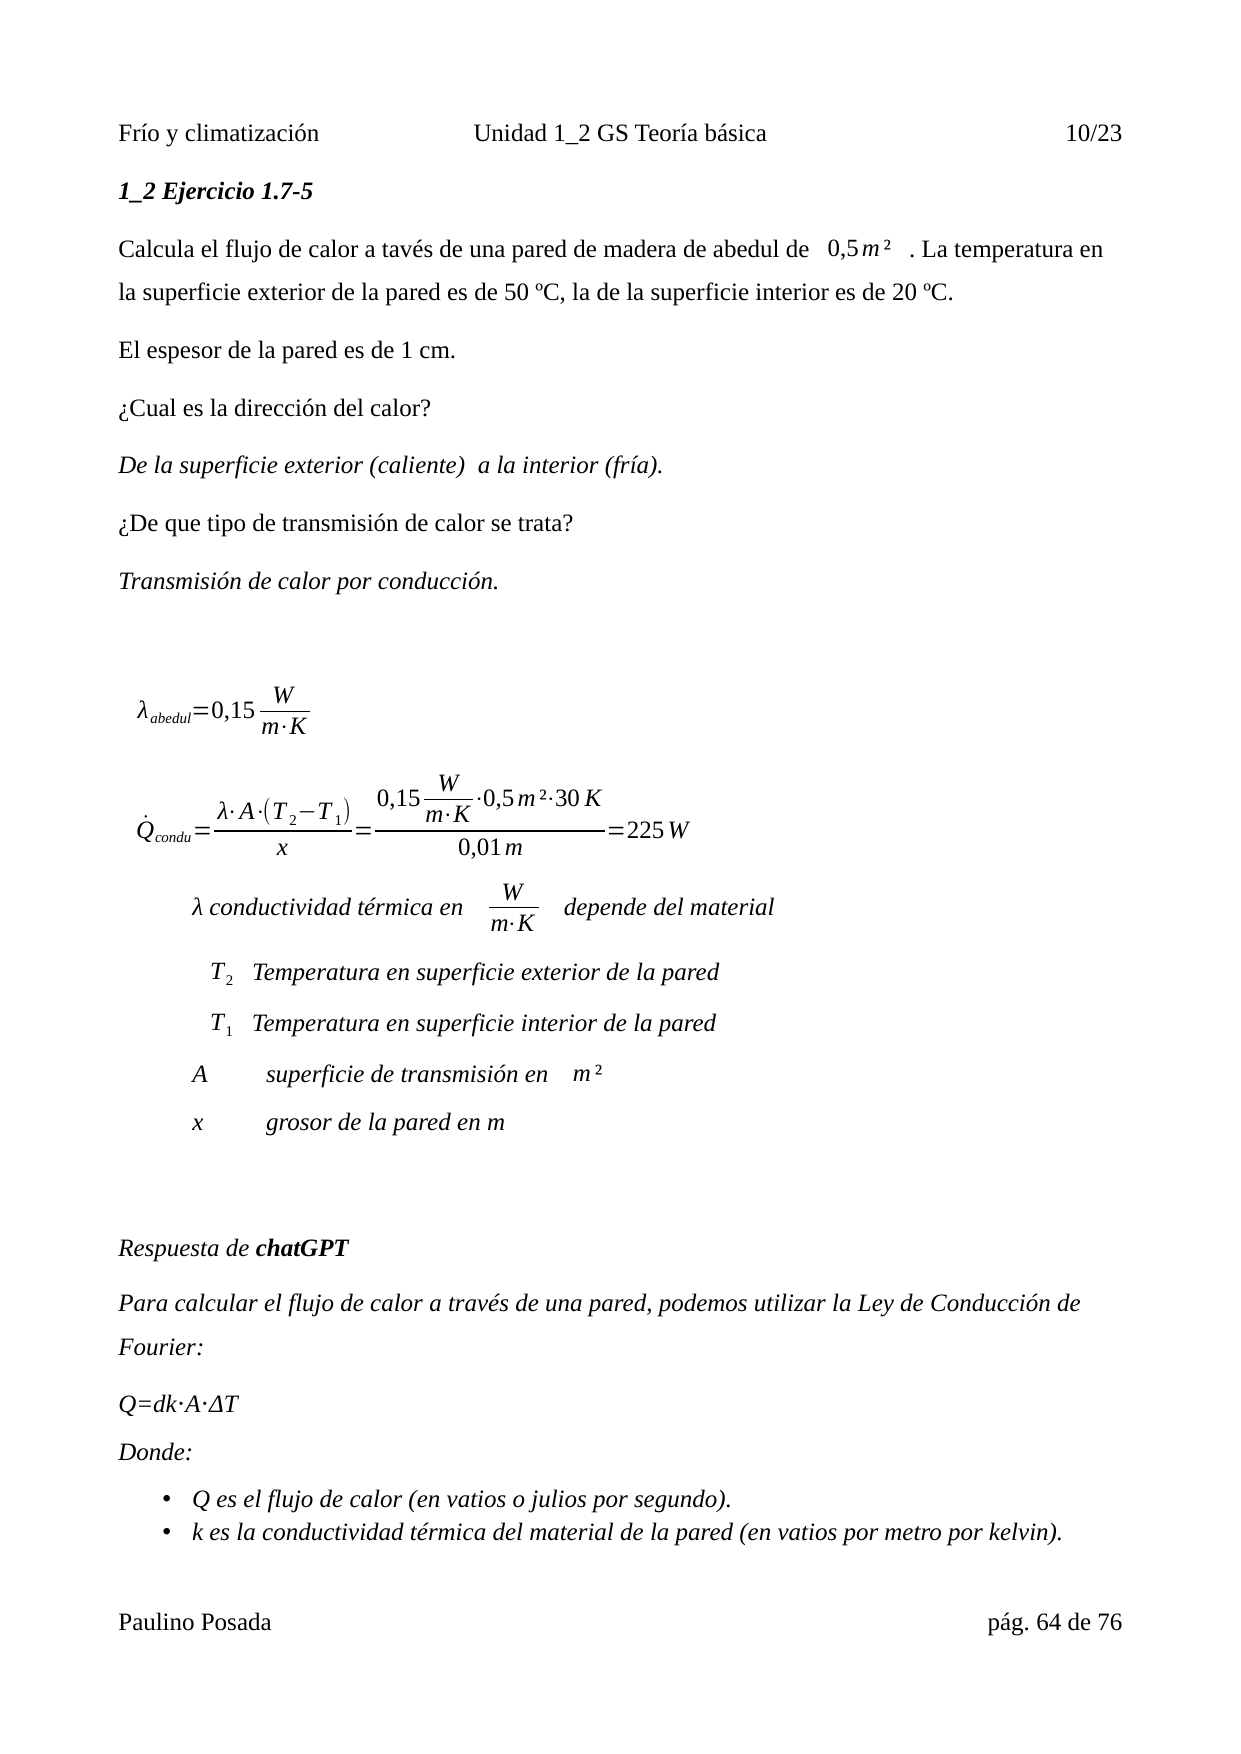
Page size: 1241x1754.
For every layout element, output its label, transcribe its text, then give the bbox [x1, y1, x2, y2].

text Q=dk⋅A⋅ΔT​ [118, 1389, 1122, 1418]
text ¿De que tipo de transmisión de calor se trata? [118, 508, 1122, 537]
text A superficie de transmisión en [118, 1059, 1122, 1088]
text Temperatura en superficie interior de la pared [118, 1008, 1122, 1040]
text Temperatura en superficie exterior de la pared [118, 957, 1122, 989]
text Donde: [118, 1437, 1122, 1466]
text Transmisión de calor por conducción. [118, 566, 1122, 594]
text ¿Cual es la dirección del calor? [118, 393, 1122, 421]
text x grosor de la pared en m [118, 1107, 1122, 1135]
text El espesor de la pared es de 1 cm. [118, 335, 1122, 364]
text De la superficie exterior (caliente) a la interior (fría). [118, 450, 1122, 479]
text Para calcular el flujo de calor a través de una pared, podemos utilizar la Ley de Conducción de Fourier: [118, 1288, 1122, 1360]
text 1_2 Ejercicio 1.7-5 [118, 176, 1122, 205]
text λ conductividad térmica en depende del material [118, 879, 1122, 938]
list Q es el flujo de calor (en vatios o julios por segundo). [162, 1484, 1122, 1513]
text Calcula el flujo de calor a tavés de una pared de madera de abedul de. La temperatura en la superficie exterior de la pared es de 50 ºC, la de la superficie interior es de 20 ºC. [118, 234, 1122, 306]
text Respuesta de chatGPT [118, 1233, 1122, 1262]
list k es la conductividad térmica del material de la pared (en vatios por metro por kelvin). [162, 1517, 1122, 1546]
